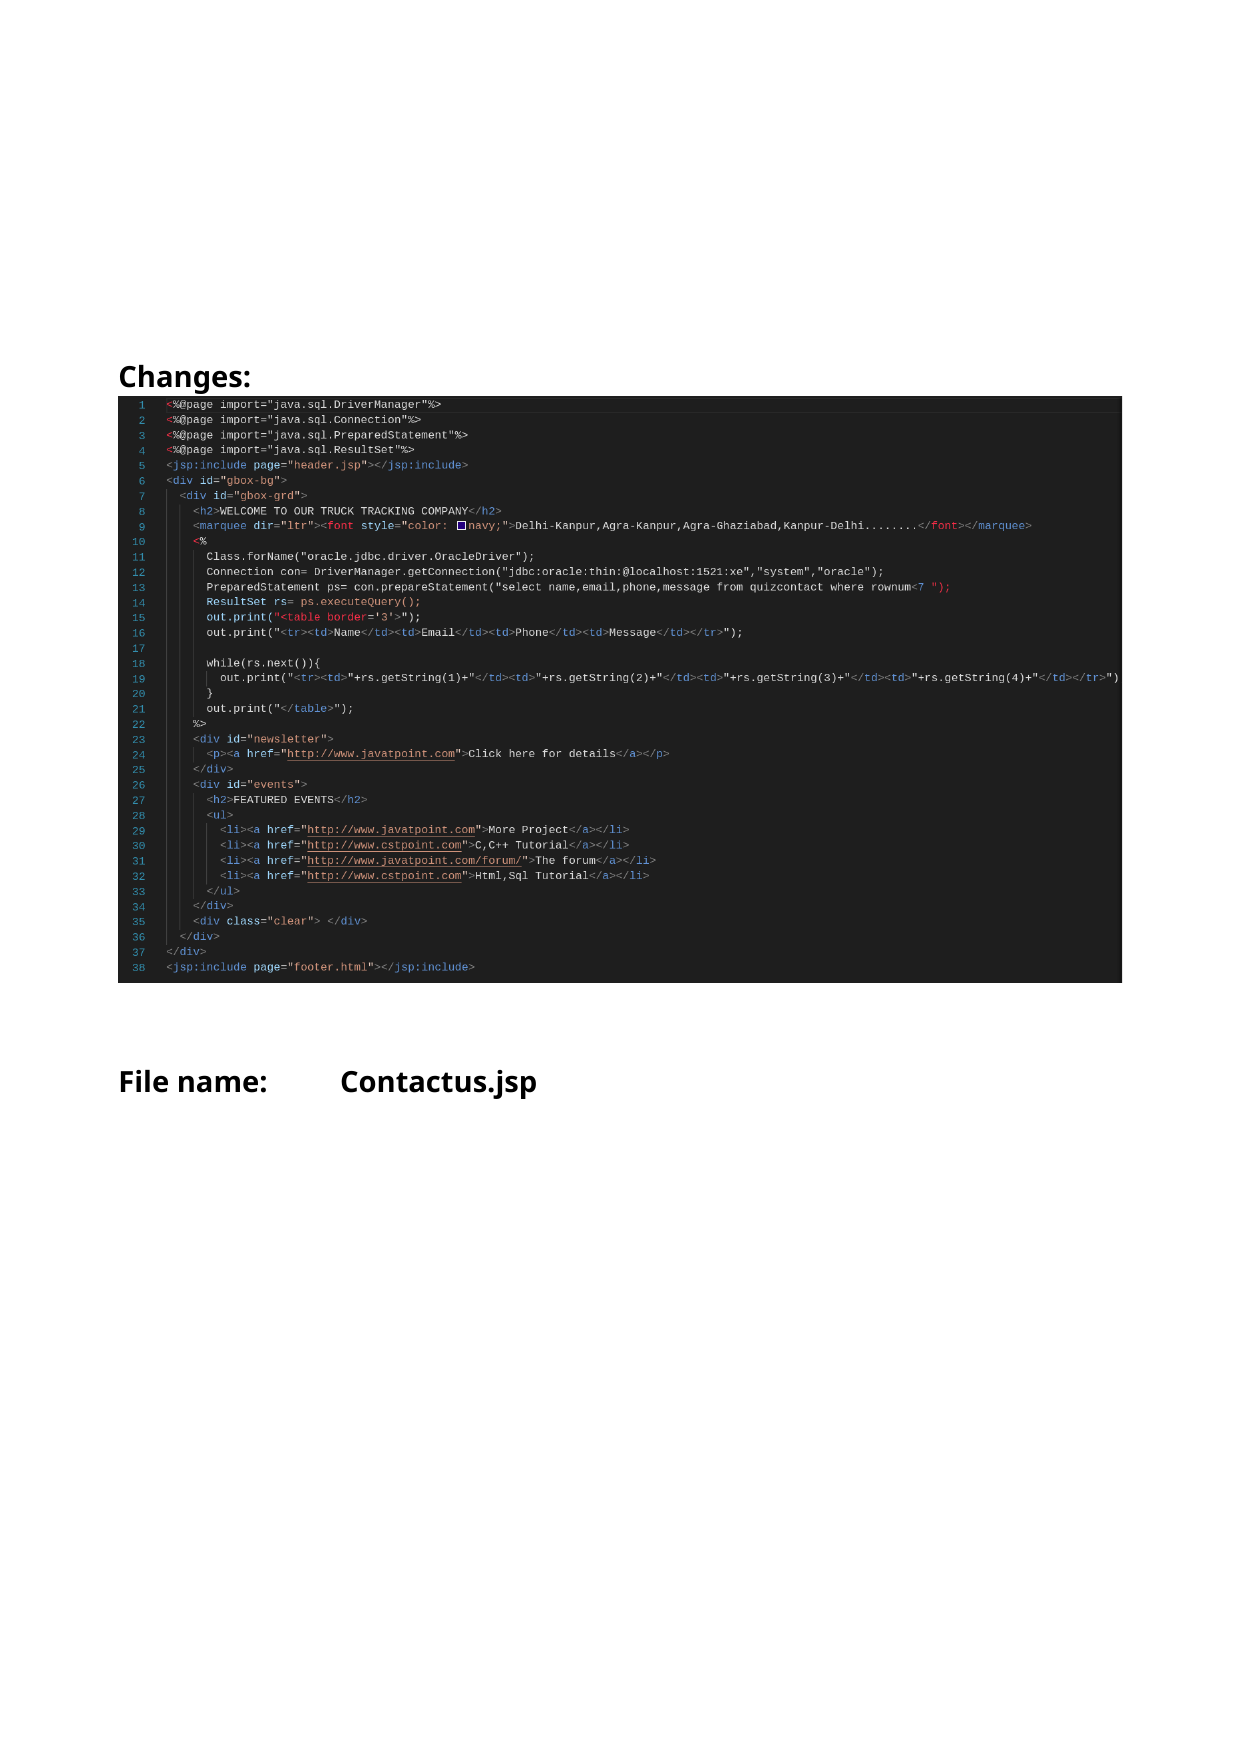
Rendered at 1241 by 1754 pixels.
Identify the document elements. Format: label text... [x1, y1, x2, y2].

picture [118, 396, 1123, 983]
text Changes: [118, 356, 1122, 396]
text File name: Contactus.jsp [118, 1062, 1122, 1101]
